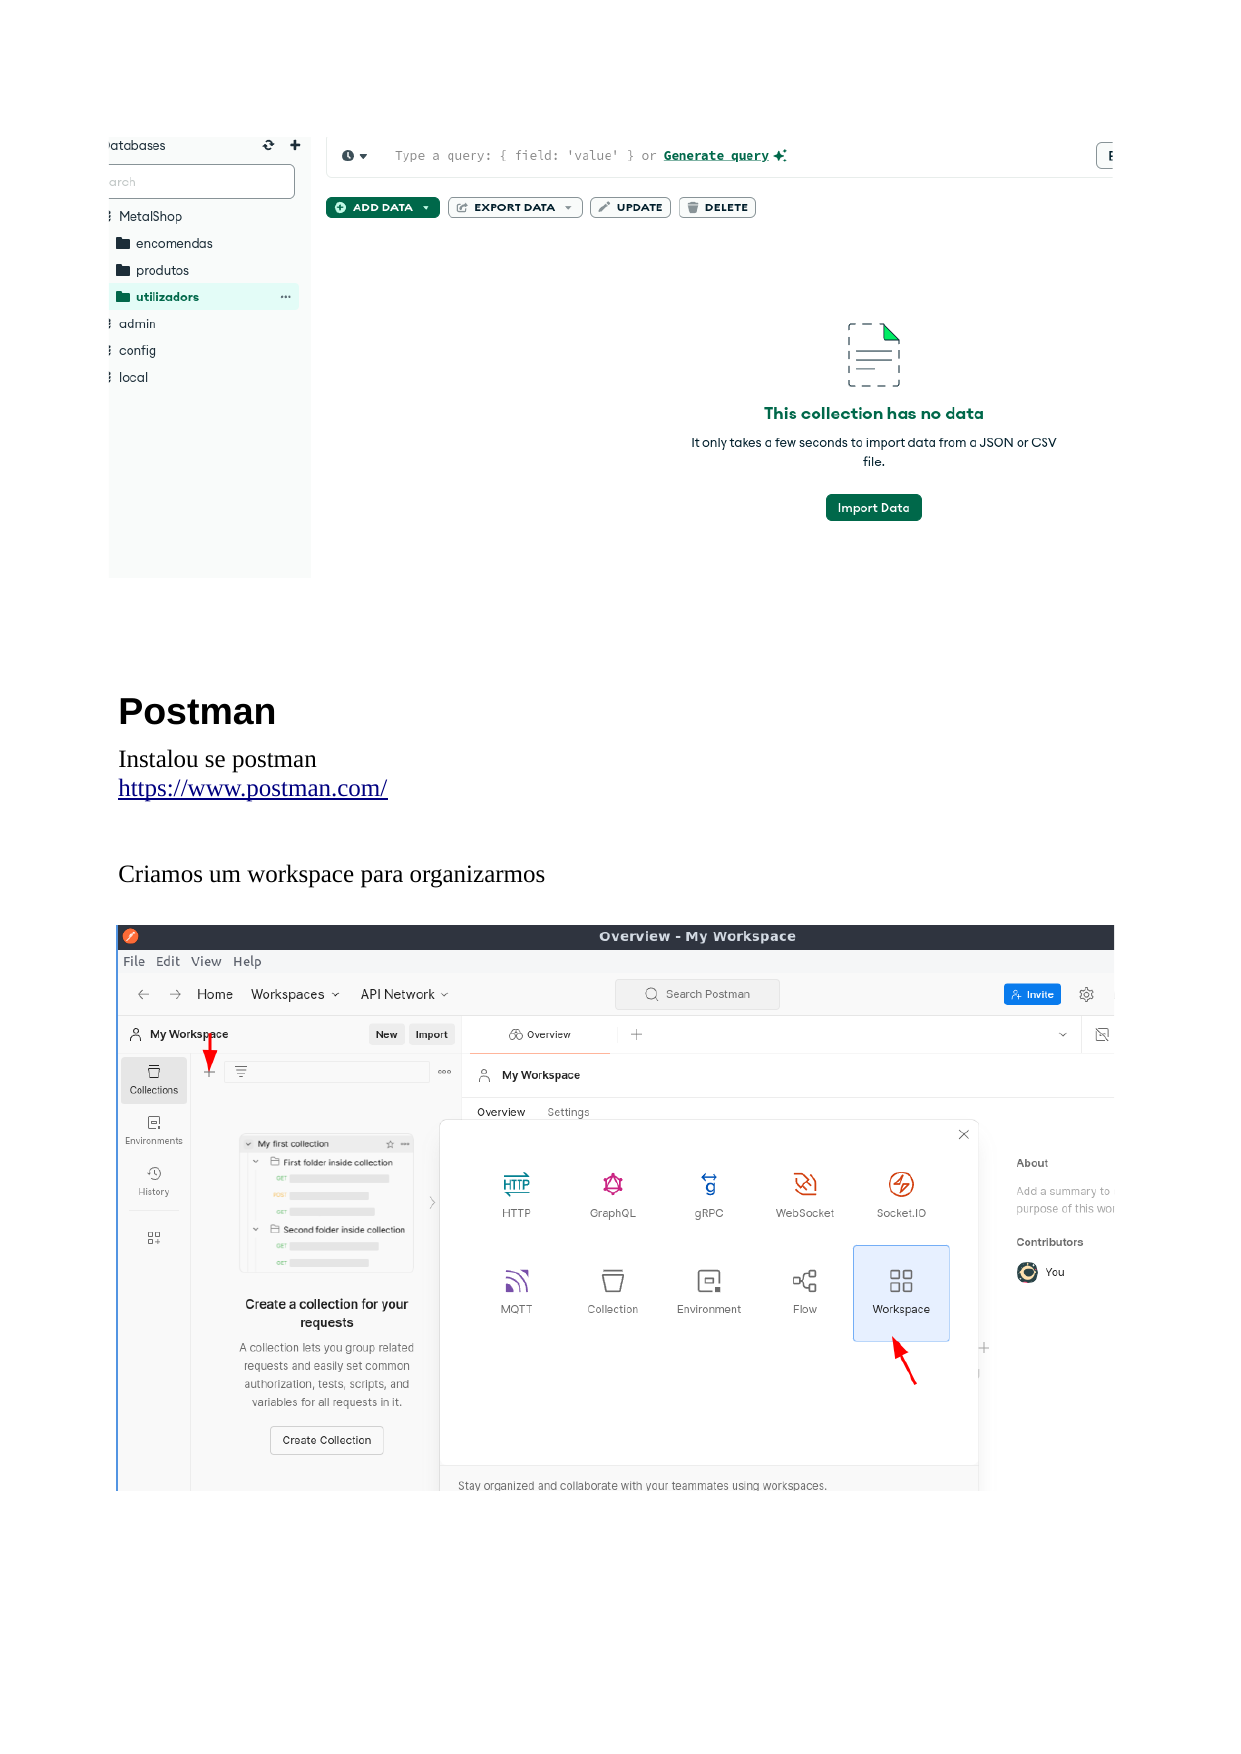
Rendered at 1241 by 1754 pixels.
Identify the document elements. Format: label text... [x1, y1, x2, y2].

text Criamos um workspace para organizarmos [118, 859, 1122, 888]
picture [110, 925, 1115, 1491]
text https://www.postman.com/ [118, 773, 1122, 802]
picture [108, 137, 1113, 578]
subtitle Postman [118, 689, 1122, 732]
text Instalou se postman [118, 744, 1122, 773]
